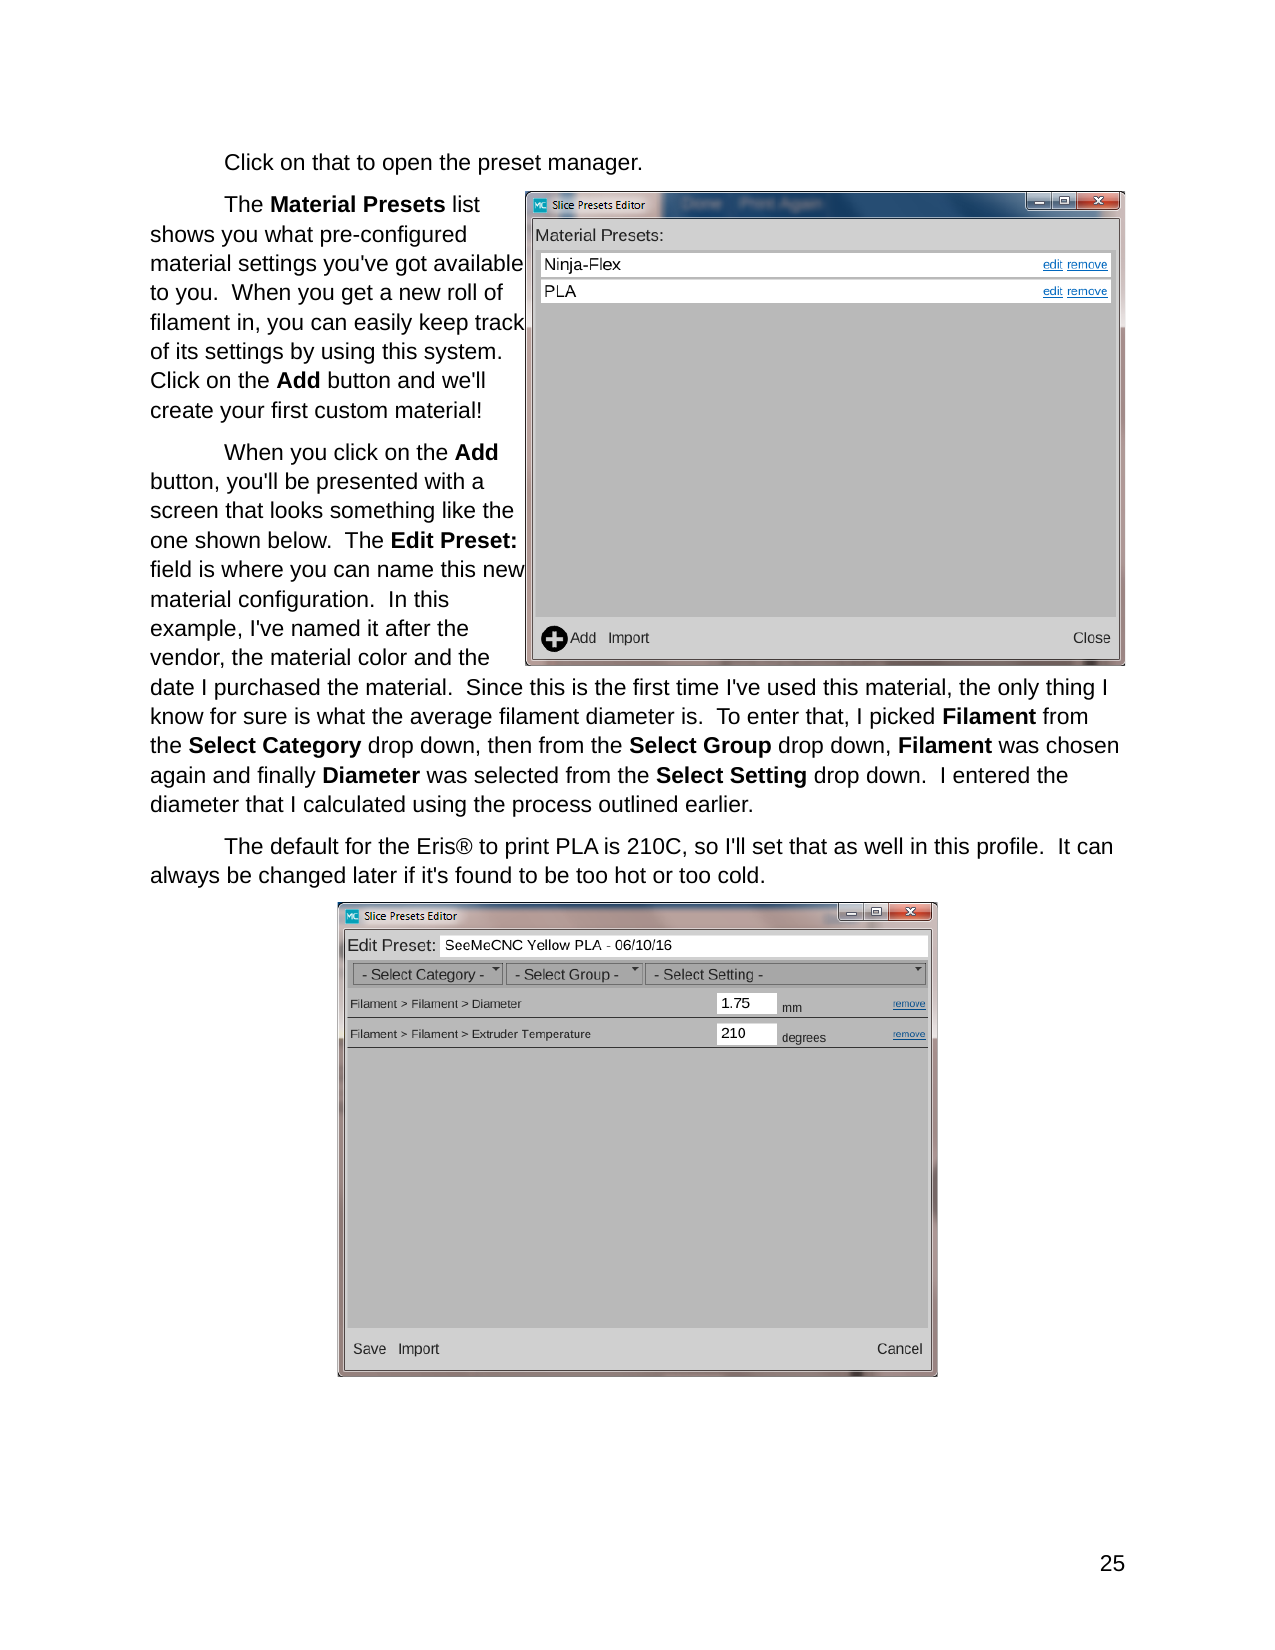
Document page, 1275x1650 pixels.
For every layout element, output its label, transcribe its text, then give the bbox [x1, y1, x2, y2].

picture [337, 902, 938, 1377]
text The default for the Eris® to print PLA is 210C, so I'll set that as well in this profile. It can always be changed later if it's found to be too hot or too cold. [150, 834, 1125, 889]
text The Material Presets list shows you what pre-configured material settings you've got available to you. When you get a new roll of filament in, you can easily keep track of its settings by using this system. Click on the Add button and we'll create your first custom material! [150, 192, 525, 423]
text When you click on the Add button, you'll be presented with a screen that looks something like the one shown below. The Edit Preset: field is where you can name this new material configuration. In this example, I've named it after the vendor, the material color and the date I purchased the material. Since this is the first time I've used this material, the only thing I know for sure is what the average filament diameter is. To enter that, I picked Filament from the Select Category drop down, then from the Select Group drop down, Filament was chosen again and finally Diameter was selected from the Select Setting drop down. I entered the diameter that I calculated using the process outlined earlier. [150, 439, 1125, 817]
text Click on that to open the preset manager. [150, 150, 1125, 176]
picture [525, 191, 1125, 666]
